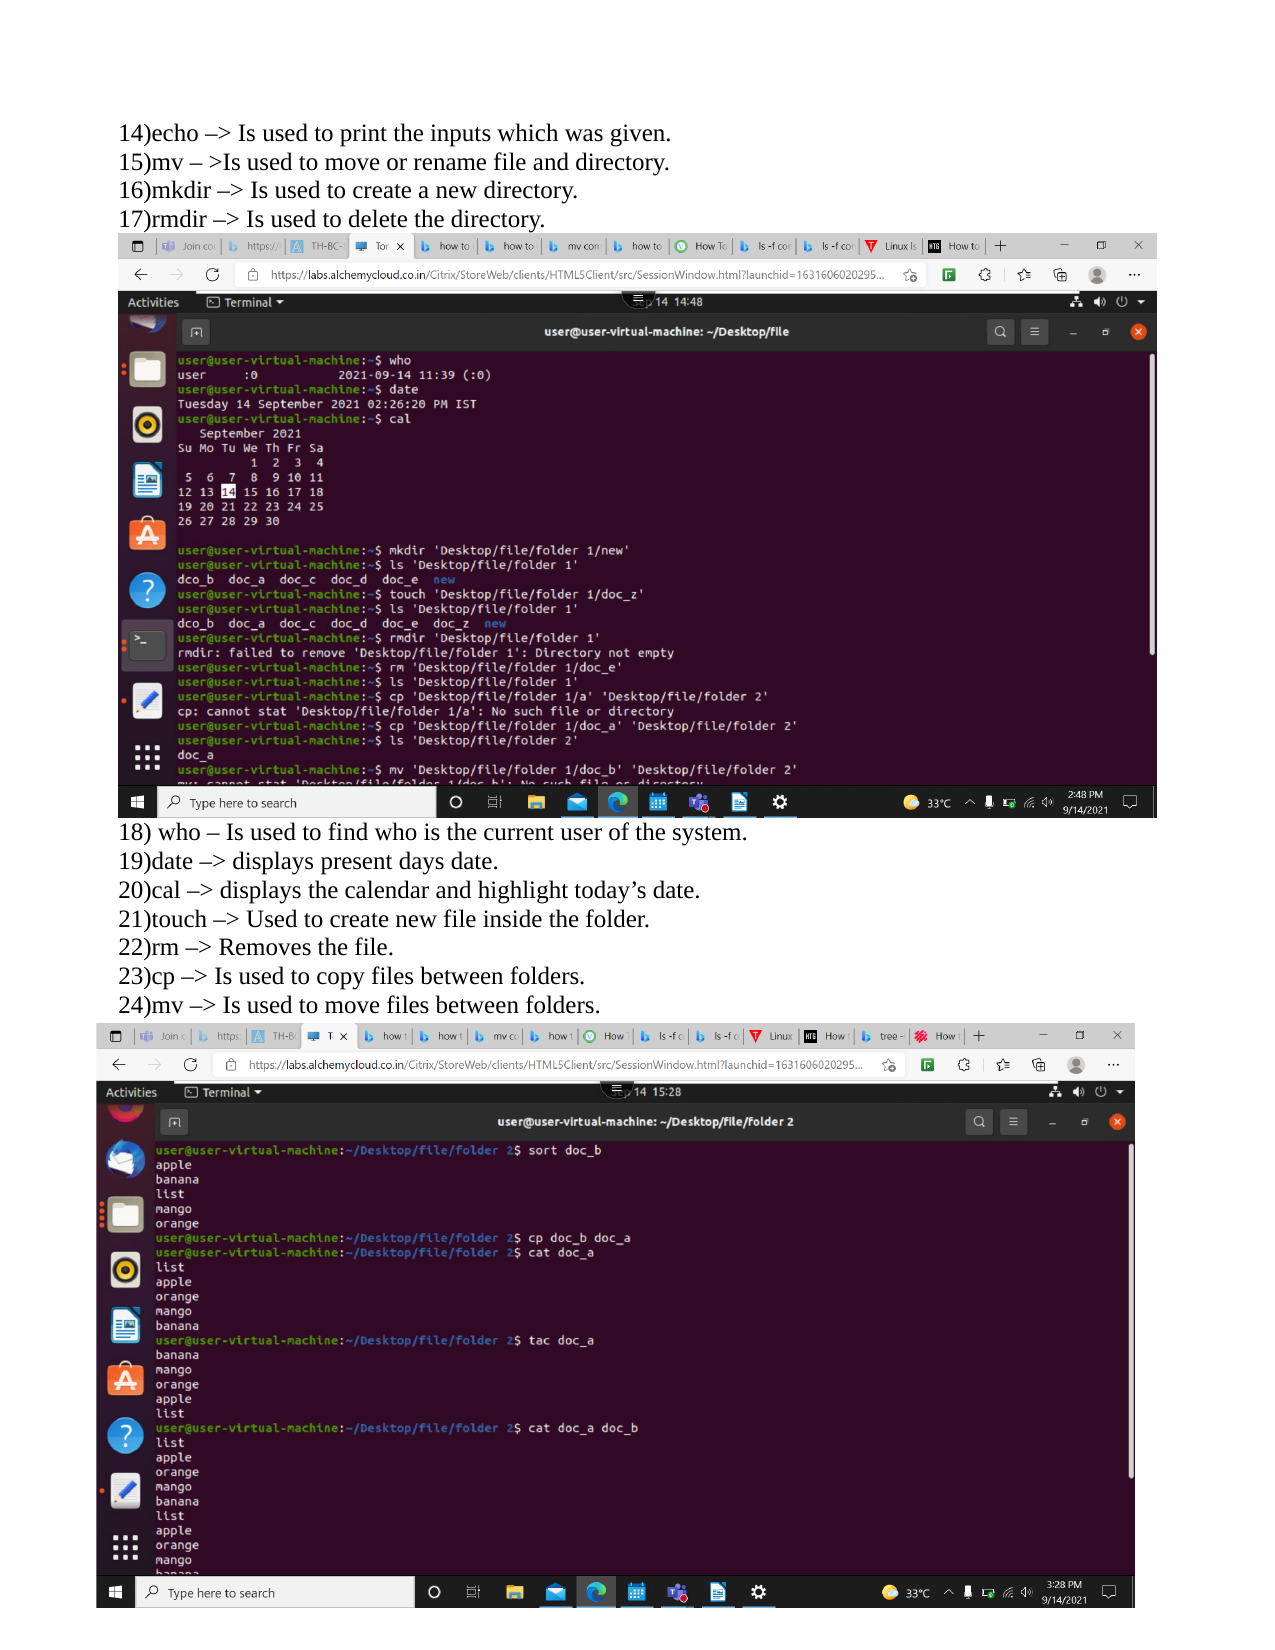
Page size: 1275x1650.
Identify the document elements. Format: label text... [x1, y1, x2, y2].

picture [96, 1023, 1135, 1608]
text 19)date –> displays present days date. [118, 846, 1157, 875]
text 23)cp –> Is used to copy files between folders. [118, 961, 1157, 990]
text 21)touch –> Used to create new file inside the folder. [118, 904, 1157, 932]
text 17)rmdir –> Is used to delete the directory. [118, 204, 1157, 233]
text 15)mv – >Is used to move or rename file and directory. [118, 147, 1157, 176]
picture [118, 233, 1157, 818]
text 22)rm –> Removes the file. [118, 932, 1157, 961]
text 18) who – Is used to find who is the current user of the system. [118, 818, 1157, 846]
text 24)mv –> Is used to move files between folders. [118, 990, 1157, 1019]
text 20)cal –> displays the calendar and highlight today’s date. [118, 875, 1157, 904]
text 14)echo –> Is used to print the inputs which was given. [118, 118, 1157, 147]
text 16)mkdir –> Is used to create a new directory. [118, 176, 1157, 204]
